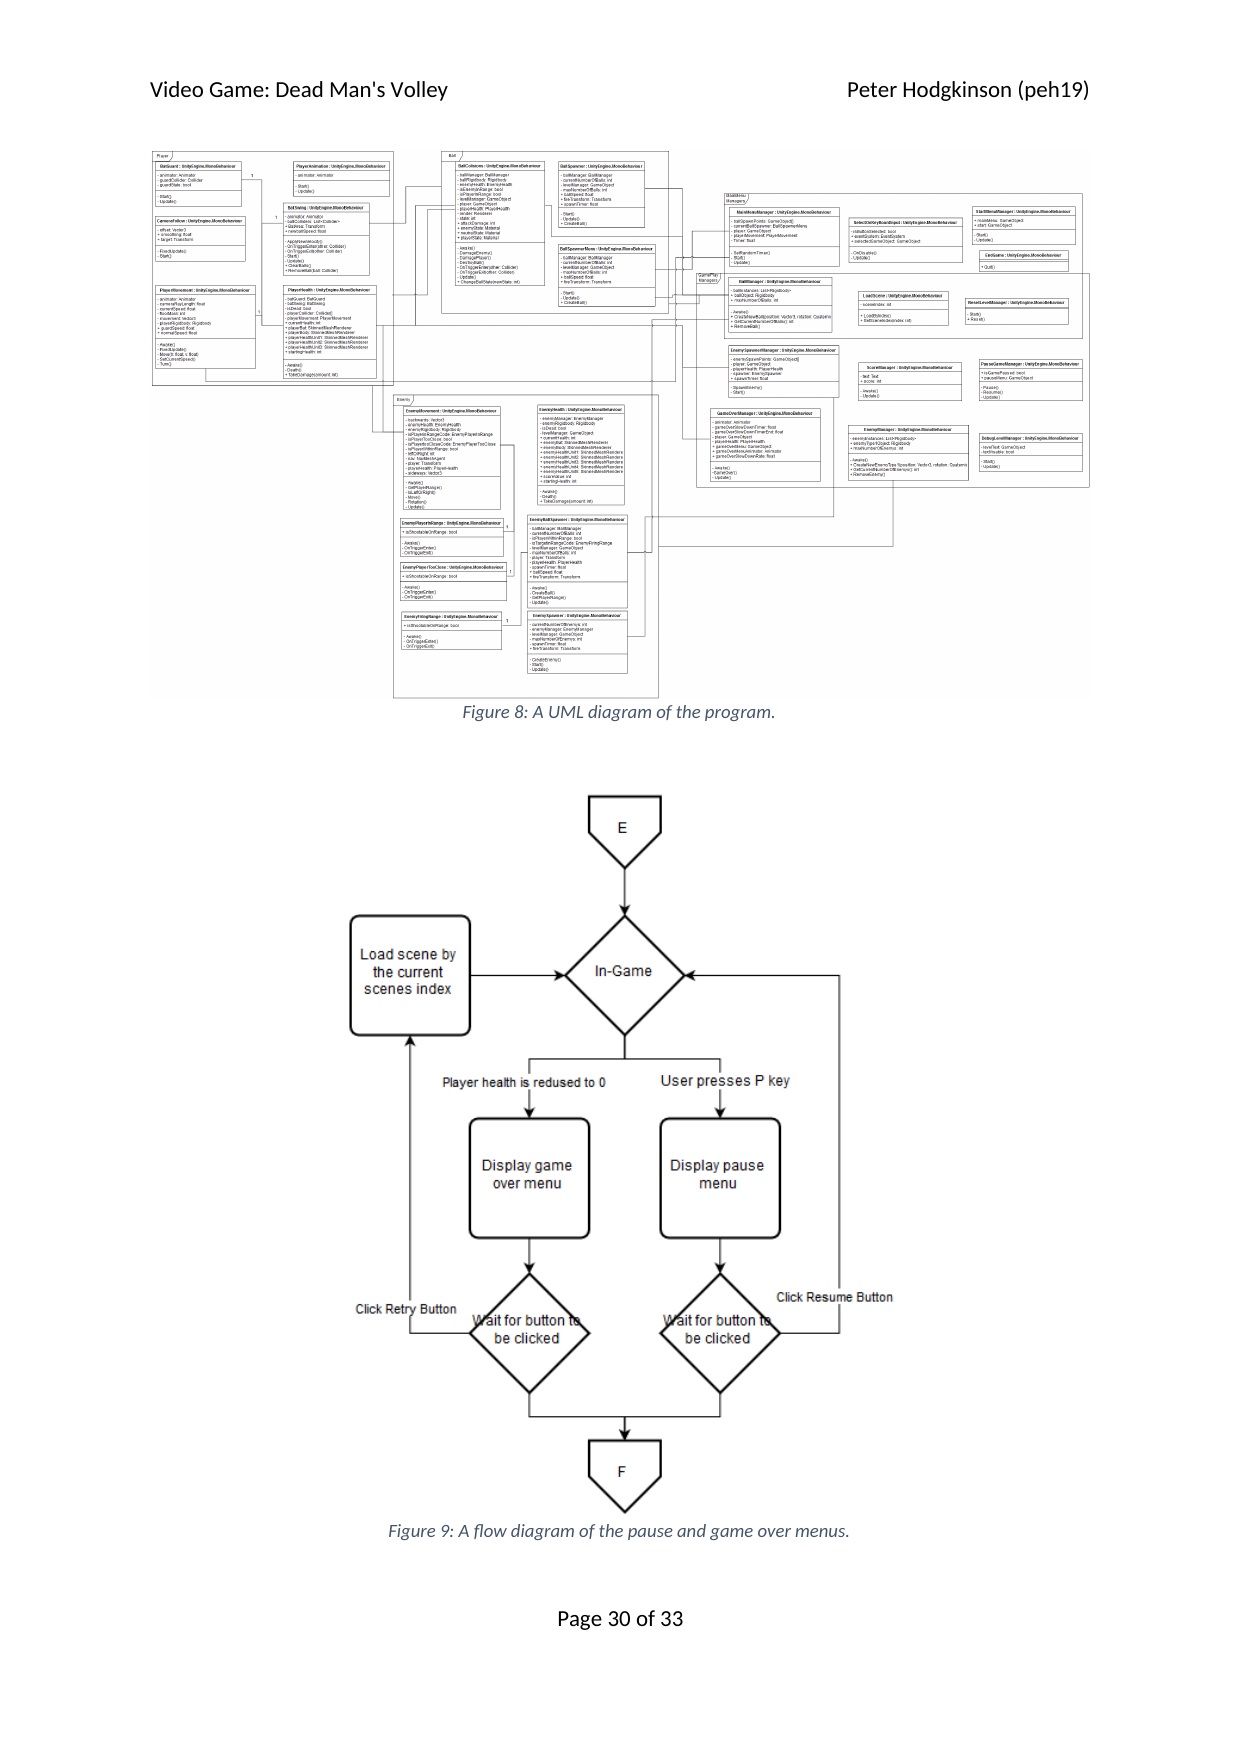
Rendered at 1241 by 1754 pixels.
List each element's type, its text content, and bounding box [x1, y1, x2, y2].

text Figure 9: A flow diagram of the pause and game over menus. [150, 1519, 1090, 1542]
text Figure 8: A UML diagram of the program. [150, 700, 1090, 723]
